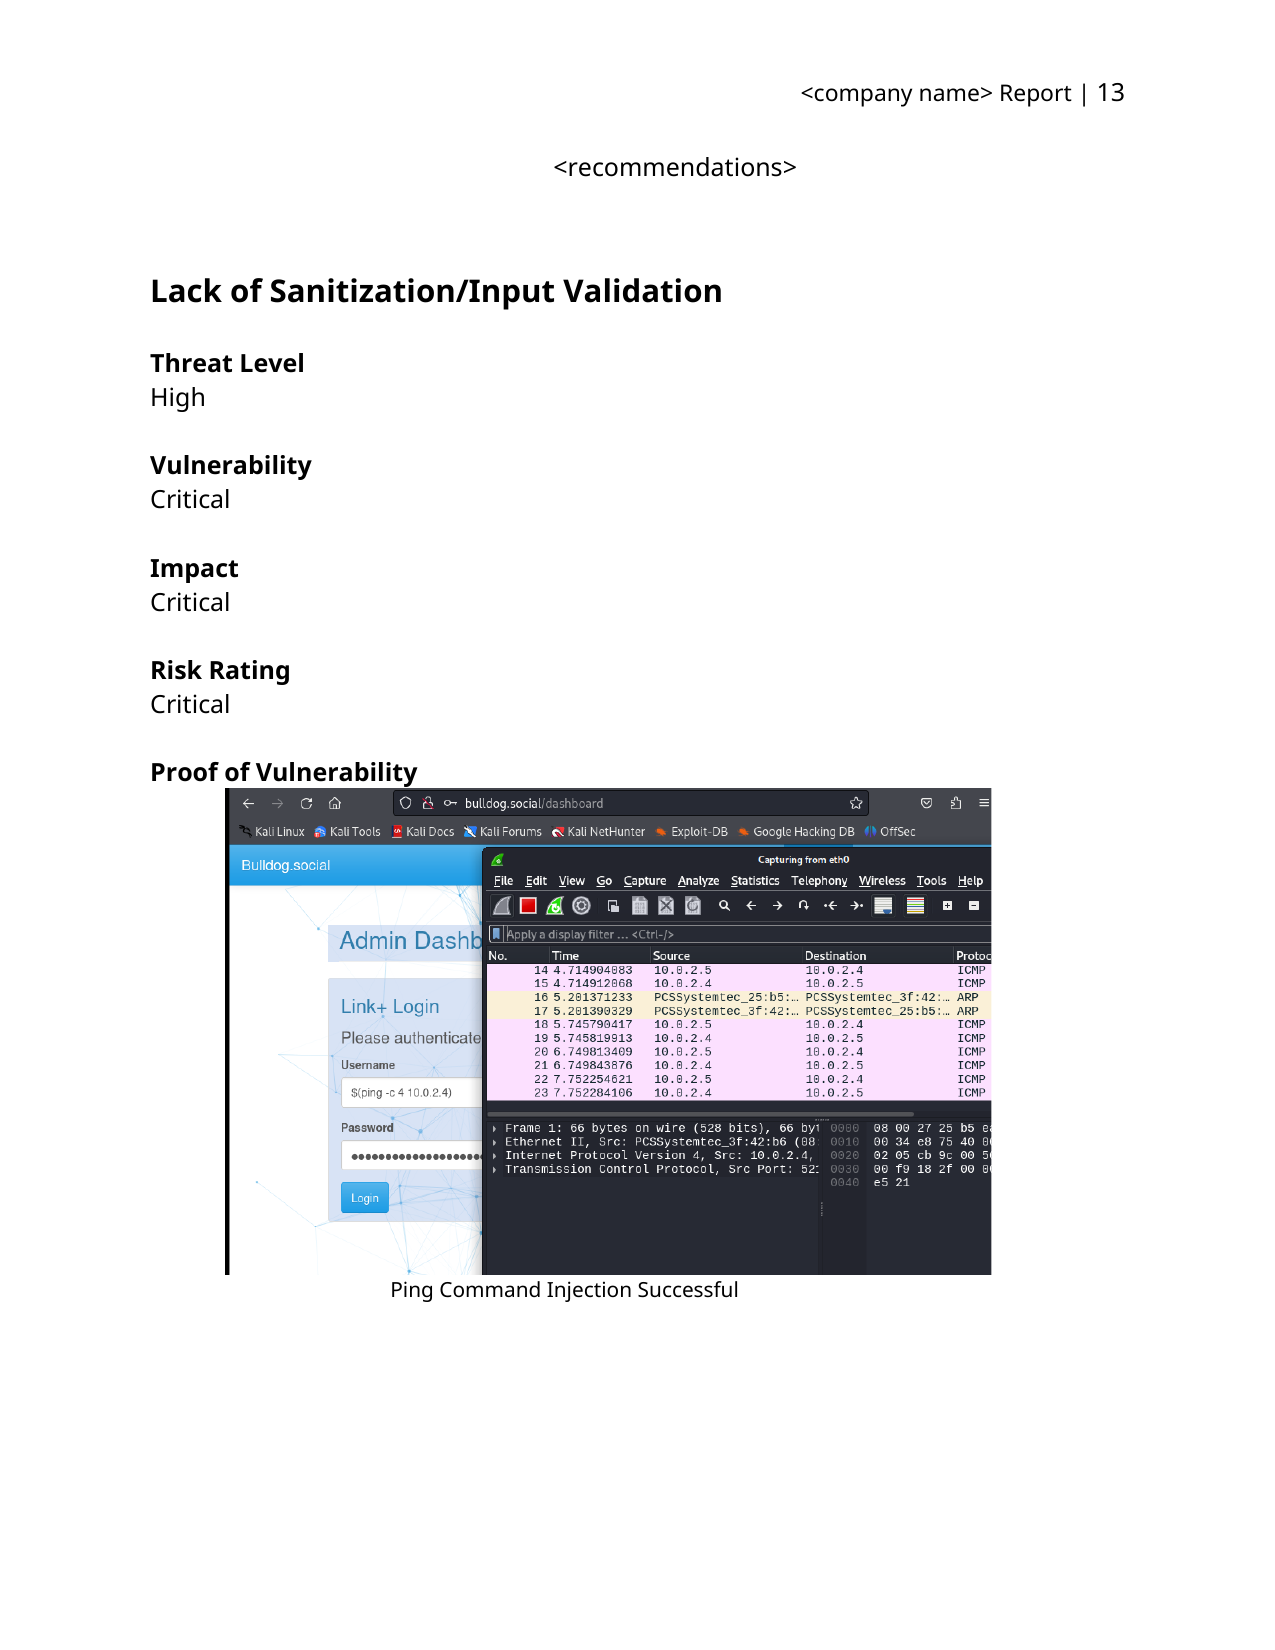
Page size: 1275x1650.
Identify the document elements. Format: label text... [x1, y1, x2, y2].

text <recommendations> [150, 150, 1125, 184]
text Ping Command Injection Successful [150, 1275, 1125, 1303]
text Critical [150, 482, 1125, 516]
text Threat Level [150, 346, 1125, 380]
text Critical [150, 584, 1125, 618]
picture [225, 788, 992, 1275]
text Impact [150, 550, 1125, 584]
text Lack of Sanitization/Input Validation [150, 269, 1125, 312]
text Proof of Vulnerability [150, 754, 1125, 789]
text Vulnerability [150, 448, 1125, 482]
text Critical [150, 686, 1125, 721]
text High [150, 380, 1125, 414]
text Risk Rating [150, 652, 1125, 686]
